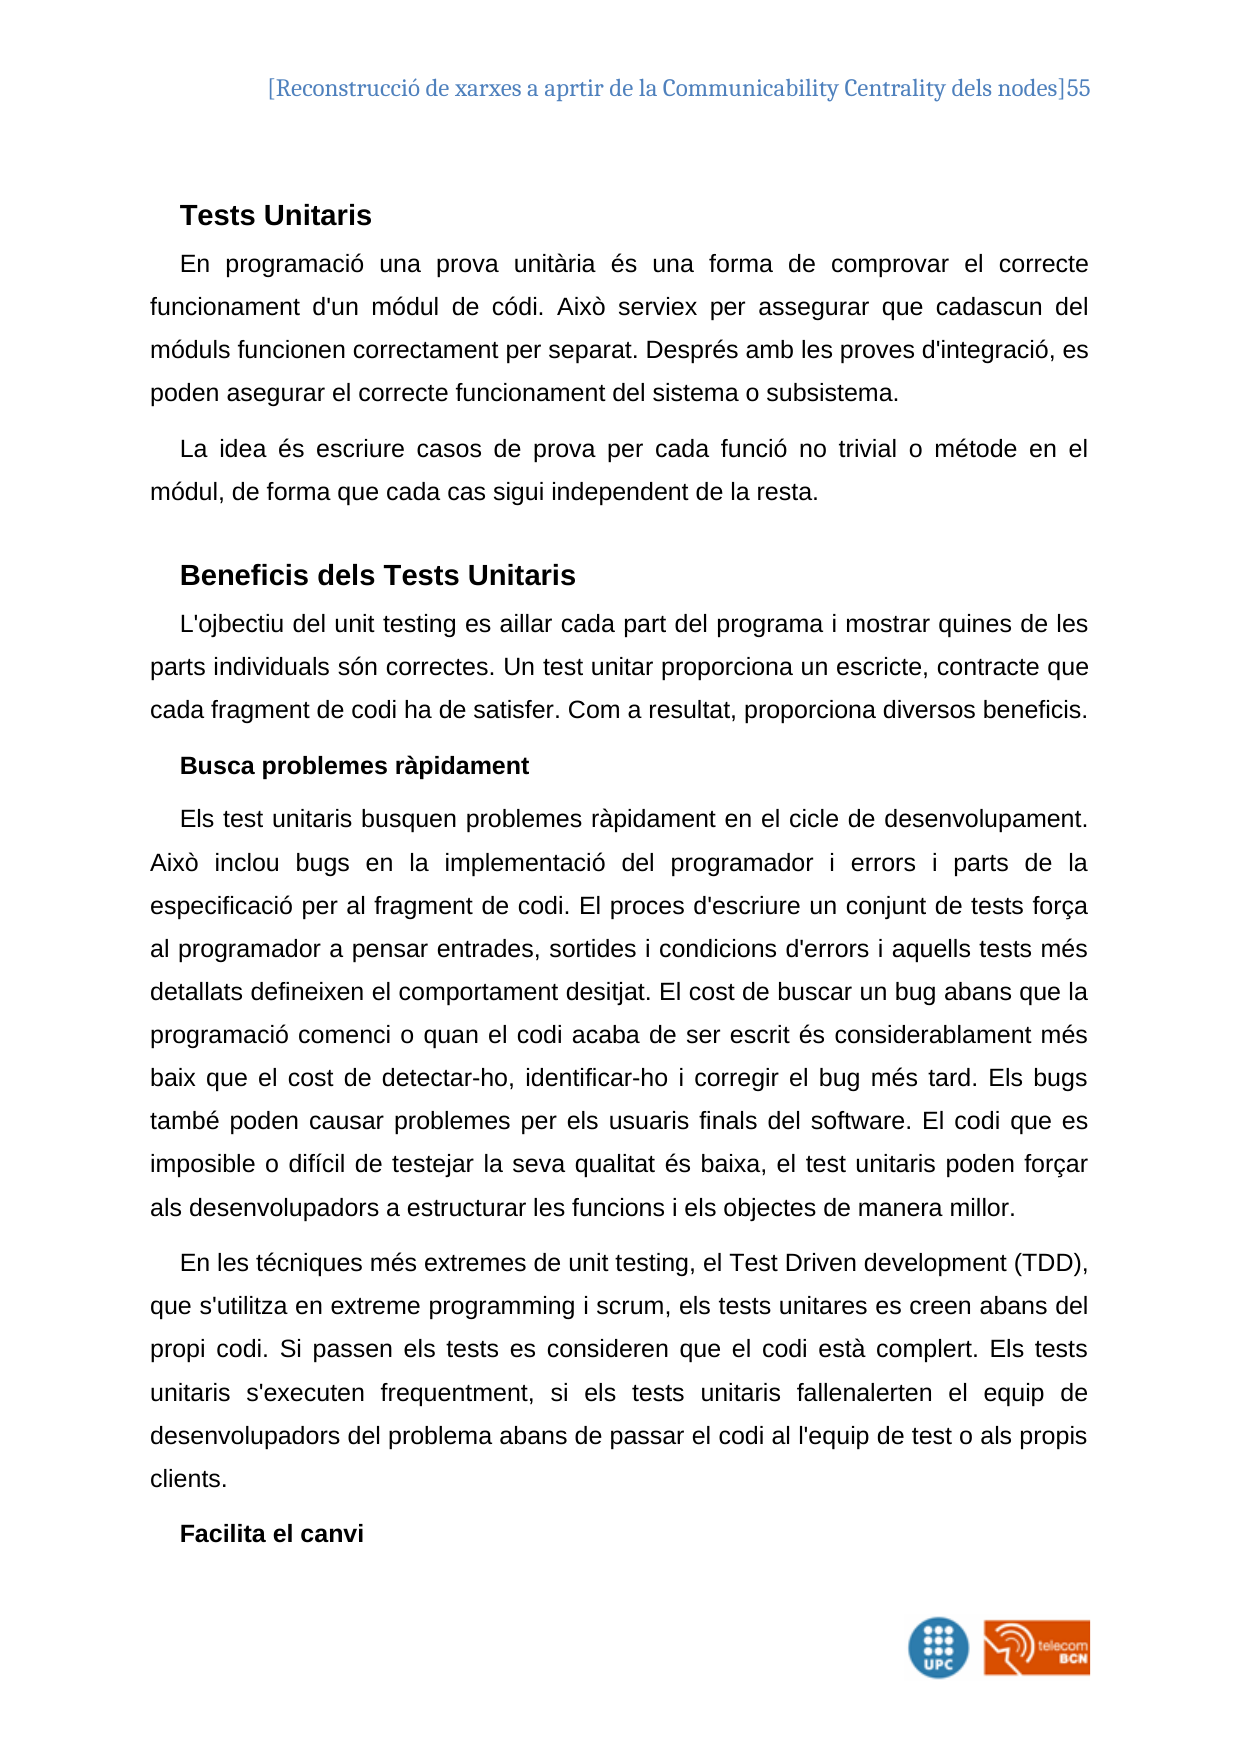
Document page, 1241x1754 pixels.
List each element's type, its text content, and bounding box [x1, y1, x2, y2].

text Busca problemes ràpidament [150, 751, 1090, 779]
subtitle Tests Unitaris [150, 198, 1090, 231]
picture [904, 1614, 1091, 1681]
subtitle Beneficis dels Tests Unitaris [150, 558, 1090, 591]
text Els test unitaris busquen problemes ràpidament en el cicle de desenvolupament. Això inclou bugs en la implementació del programador i errors i parts de la especificació per al fragment de codi. El proces d'escriure un conjunt de tests força al programador a pensar entrades, sortides i condicions d'errors i aquells tests més detallats defineixen el comportament desitjat. El cost de buscar un bug abans que la programació comenci o quan el codi acaba de ser escrit és considerablament més baix que el cost de detectar-ho, identificar-ho i corregir el bug més tard. Els bugs també poden causar problemes per els usuaris finals del software. El codi que es imposible o difícil de testejar la seva qualitat és baixa, el test unitaris poden forçar als desenvolupadors a estructurar les funcions i els objectes de manera millor. [150, 804, 1090, 1221]
text La idea és escriure casos de prova per cada funció no trivial o métode en el módul, de forma que cada cas sigui independent de la resta. [150, 434, 1090, 506]
text En programació una prova unitària és una forma de comprovar el correcte funcionament d'un módul de códi. Això serviex per assegurar que cadascun del móduls funcionen correctament per separat. Després amb les proves d'integració, es poden asegurar el correcte funcionament del sistema o subsistema. [150, 249, 1090, 407]
text Facilita el canvi [150, 1519, 1090, 1548]
text En les técniques més extremes de unit testing, el Test Driven development (TDD), que s'utilitza en extreme programming i scrum, els tests unitares es creen abans del propi codi. Si passen els tests es consideren que el codi està complert. Els tests unitaris s'executen frequentment, si els tests unitaris fallenalerten el equip de desenvolupadors del problema abans de passar el codi al l'equip de test o als propis clients. [150, 1248, 1090, 1493]
text L'ojbectiu del unit testing es aillar cada part del programa i mostrar quines de les parts individuals són correctes. Un test unitar proporciona un escricte, contracte que cada fragment de codi ha de satisfer. Com a resultat, proporciona diversos beneficis. [150, 609, 1090, 724]
